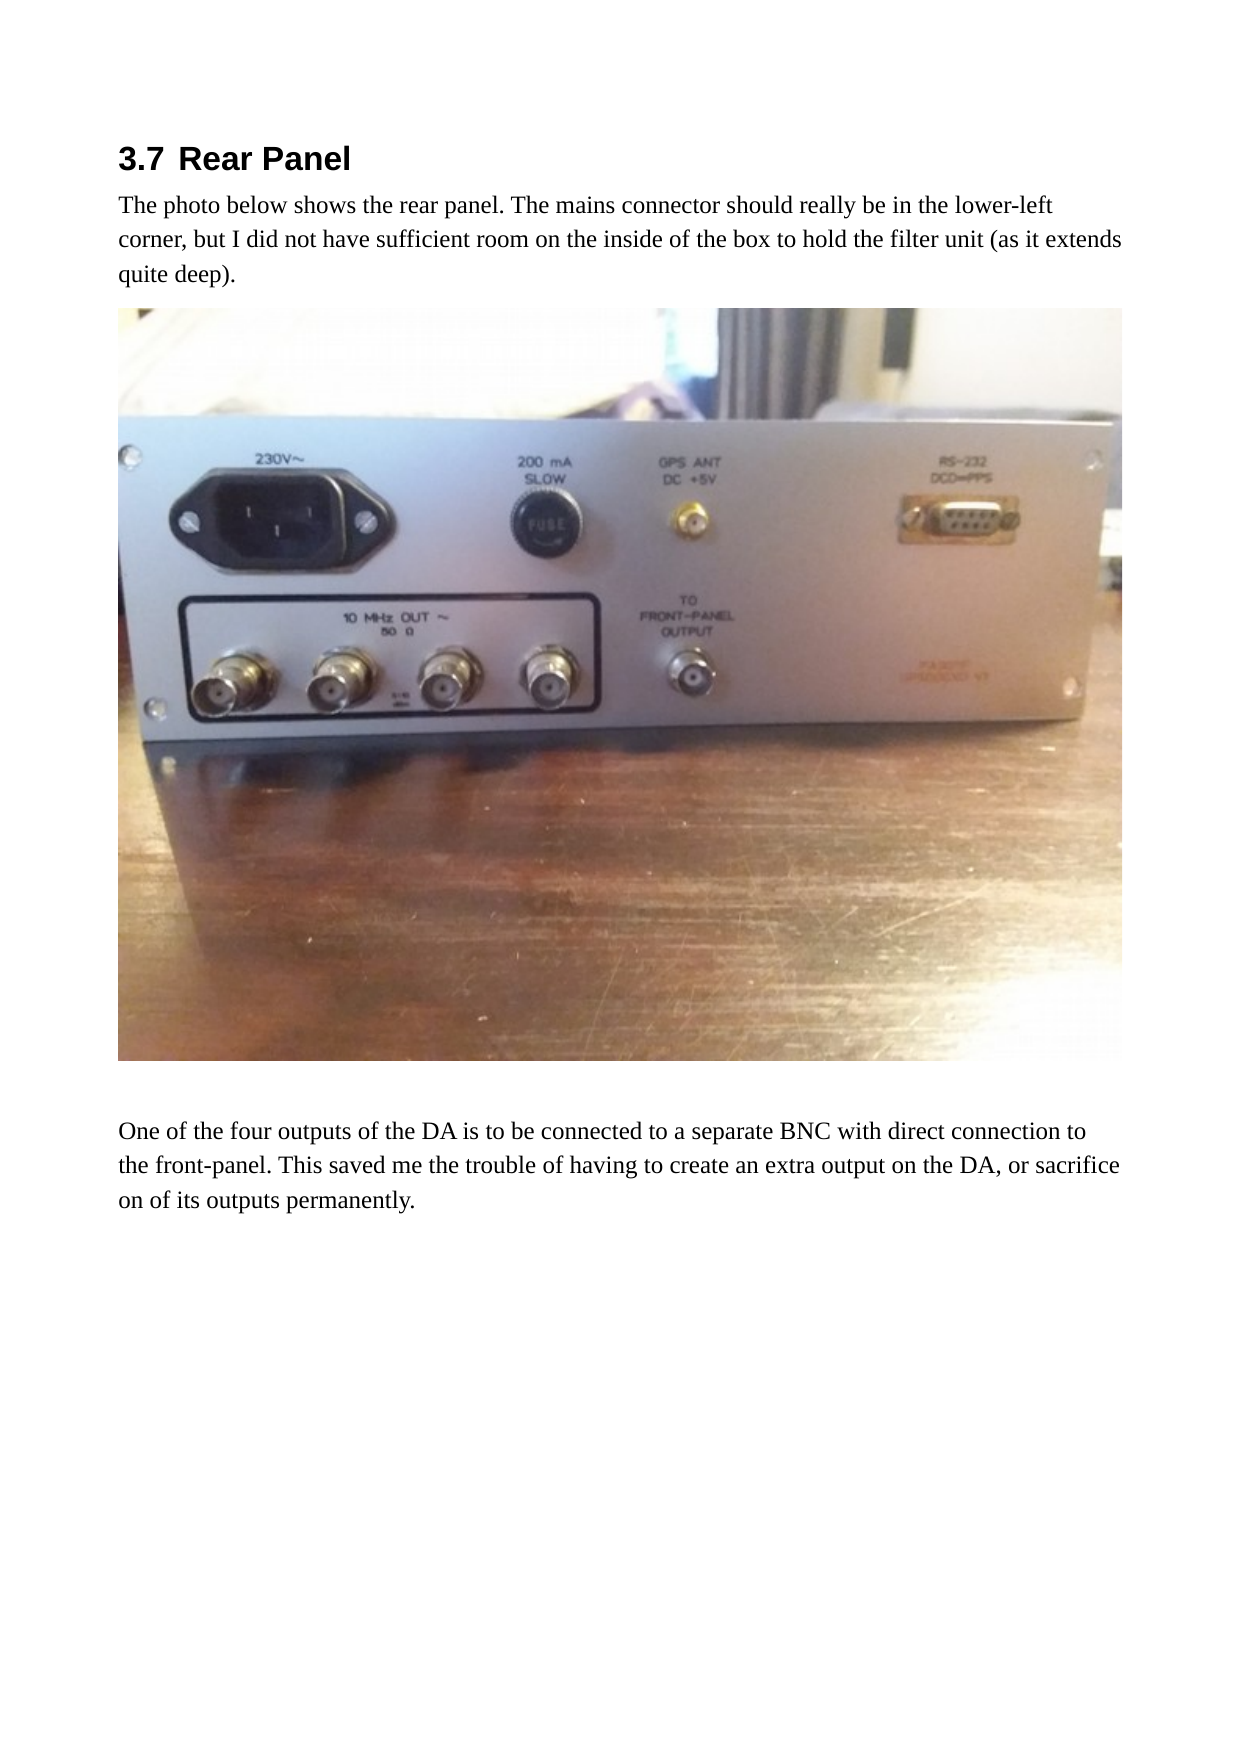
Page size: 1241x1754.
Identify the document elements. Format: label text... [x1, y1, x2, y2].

text One of the four outputs of the DA is to be connected to a separate BNC with direct connection to the front-panel. This saved me the trouble of having to create an extra output on the DA, or sacrifice on of its outputs permanently. [118, 1116, 1122, 1213]
picture [118, 308, 1123, 1061]
text The photo below shows the rear panel. The mains connector should really be in the lower-left corner, but I did not have sufficient room on the inside of the box to hold the filter unit (as it extends quite deep). [118, 190, 1122, 288]
subtitle Rear Panel [118, 139, 1122, 178]
